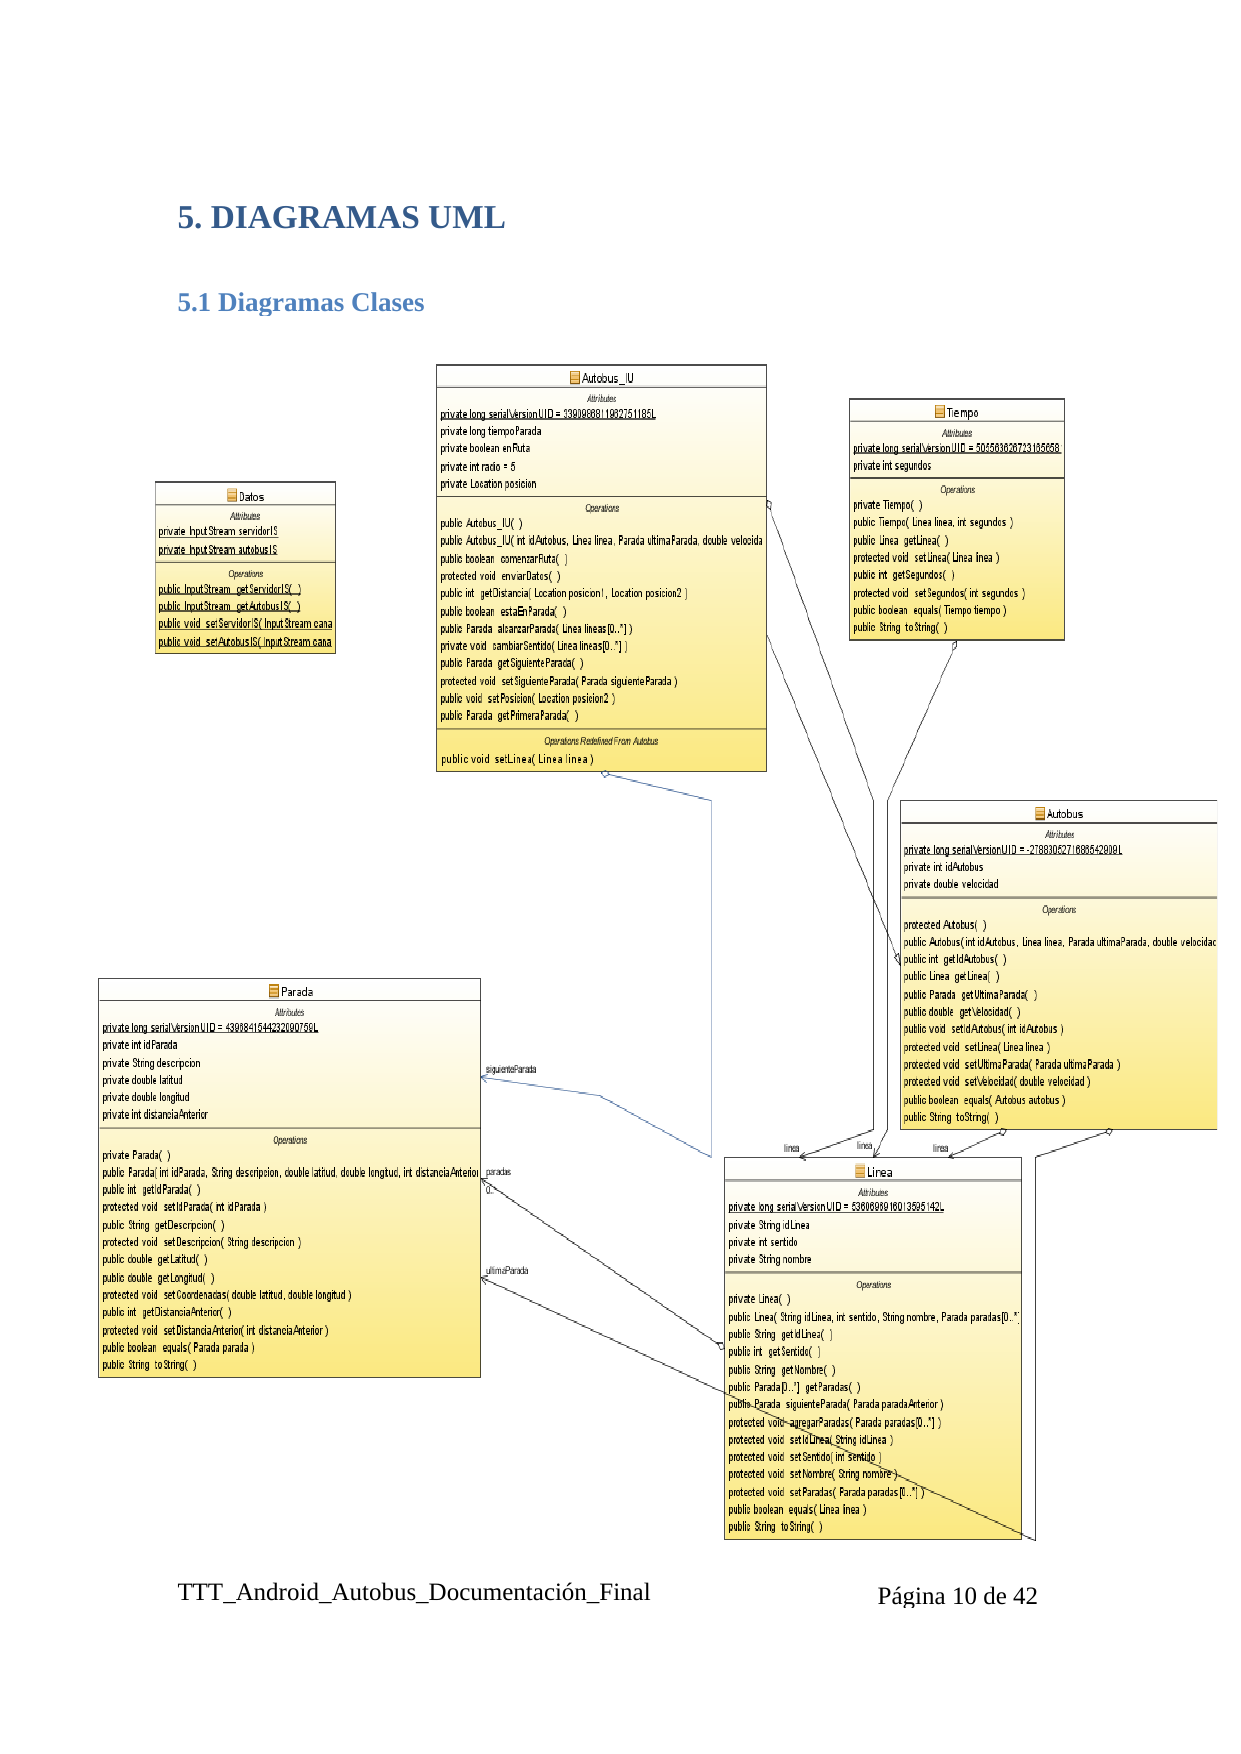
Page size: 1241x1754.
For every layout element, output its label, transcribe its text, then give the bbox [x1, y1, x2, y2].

subtitle 5.1 Diagramas Clases [177, 286, 1063, 316]
picture [23, 316, 1218, 1547]
subtitle 5. DIAGRAMAS UML [177, 198, 1063, 236]
